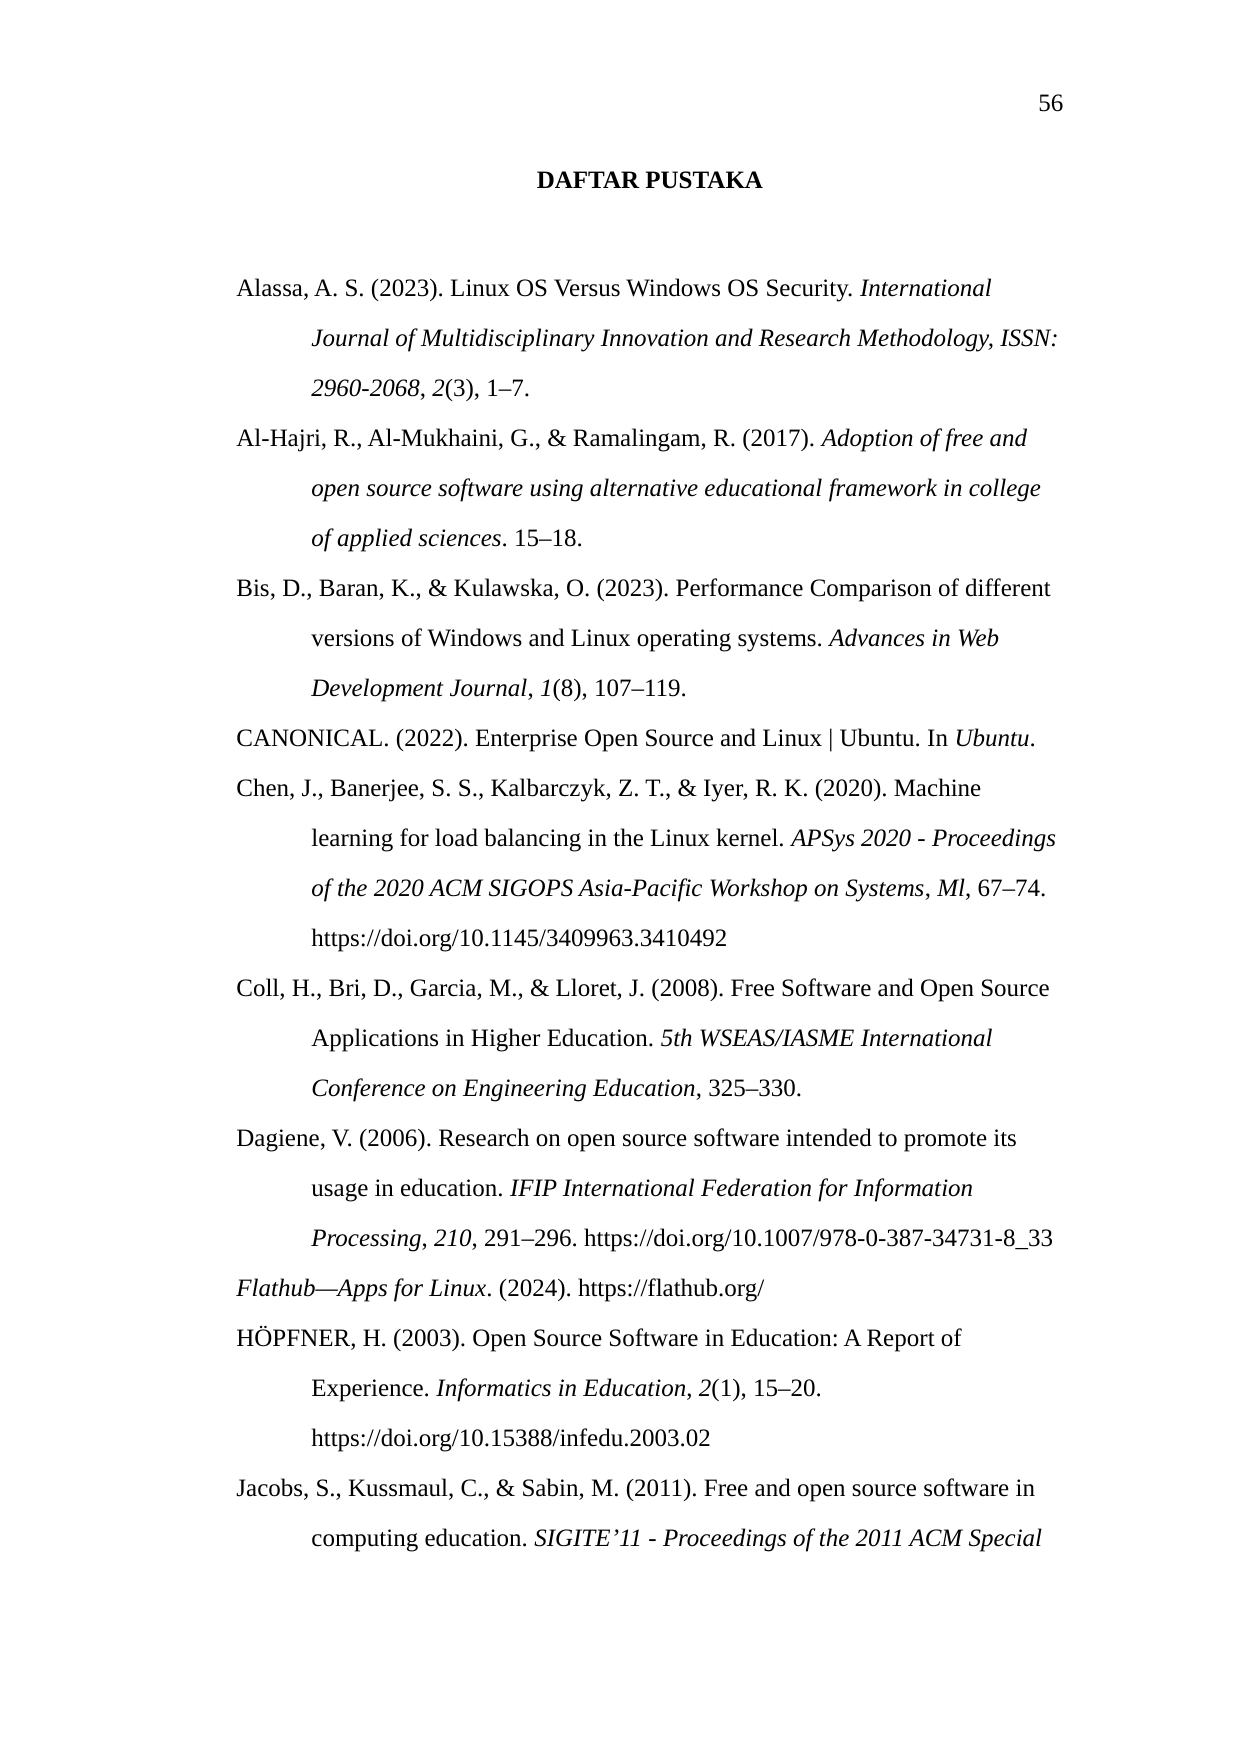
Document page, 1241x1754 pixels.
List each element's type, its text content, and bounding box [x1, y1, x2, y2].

text Chen, J., Banerjee, S. S., Kalbarczyk, Z. T., & Iyer, R. K. (2020). Machine learning for load balancing in the Linux kernel. APSys 2020 - Proceedings of the 2020 ACM SIGOPS Asia-Pacific Workshop on Systems, Ml, 67–74. https://doi.org/10.1145/3409963.3410492 [236, 752, 1063, 952]
text Flathub—Apps for Linux. (2024). https://flathub.org/ [236, 1252, 1063, 1302]
text HÖPFNER, H. (2003). Open Source Software in Education: A Report of Experience. Informatics in Education, 2(1), 15–20. https://doi.org/10.15388/infedu.2003.02 [236, 1302, 1063, 1452]
text Al-Hajri, R., Al-Mukhaini, G., & Ramalingam, R. (2017). Adoption of free and open source software using alternative educational framework in college of applied sciences. 15–18. [236, 402, 1063, 552]
text Bis, D., Baran, K., & Kulawska, O. (2023). Performance Comparison of different versions of Windows and Linux operating systems. Advances in Web Development Journal, 1(8), 107–119. [236, 552, 1063, 702]
text CANONICAL. (2022). Enterprise Open Source and Linux | Ubuntu. In Ubuntu. [236, 702, 1063, 752]
subtitle DAFTAR PUSTAKA [236, 165, 1063, 194]
text Alassa, A. S. (2023). Linux OS Versus Windows OS Security. International Journal of Multidisciplinary Innovation and Research Methodology, ISSN: 2960-2068, 2(3), 1–7. [236, 252, 1063, 402]
text Dagiene, V. (2006). Research on open source software intended to promote its usage in education. IFIP International Federation for Information Processing, 210, 291–296. https://doi.org/10.1007/978-0-387-34731-8_33 [236, 1102, 1063, 1252]
text Coll, H., Bri, D., Garcia, M., & Lloret, J. (2008). Free Software and Open Source Applications in Higher Education. 5th WSEAS/IASME International Conference on Engineering Education, 325–330. [236, 952, 1063, 1102]
text Jacobs, S., Kussmaul, C., & Sabin, M. (2011). Free and open source software in computing education. SIGITE’11 - Proceedings of the 2011 ACM Special [236, 1452, 1063, 1552]
